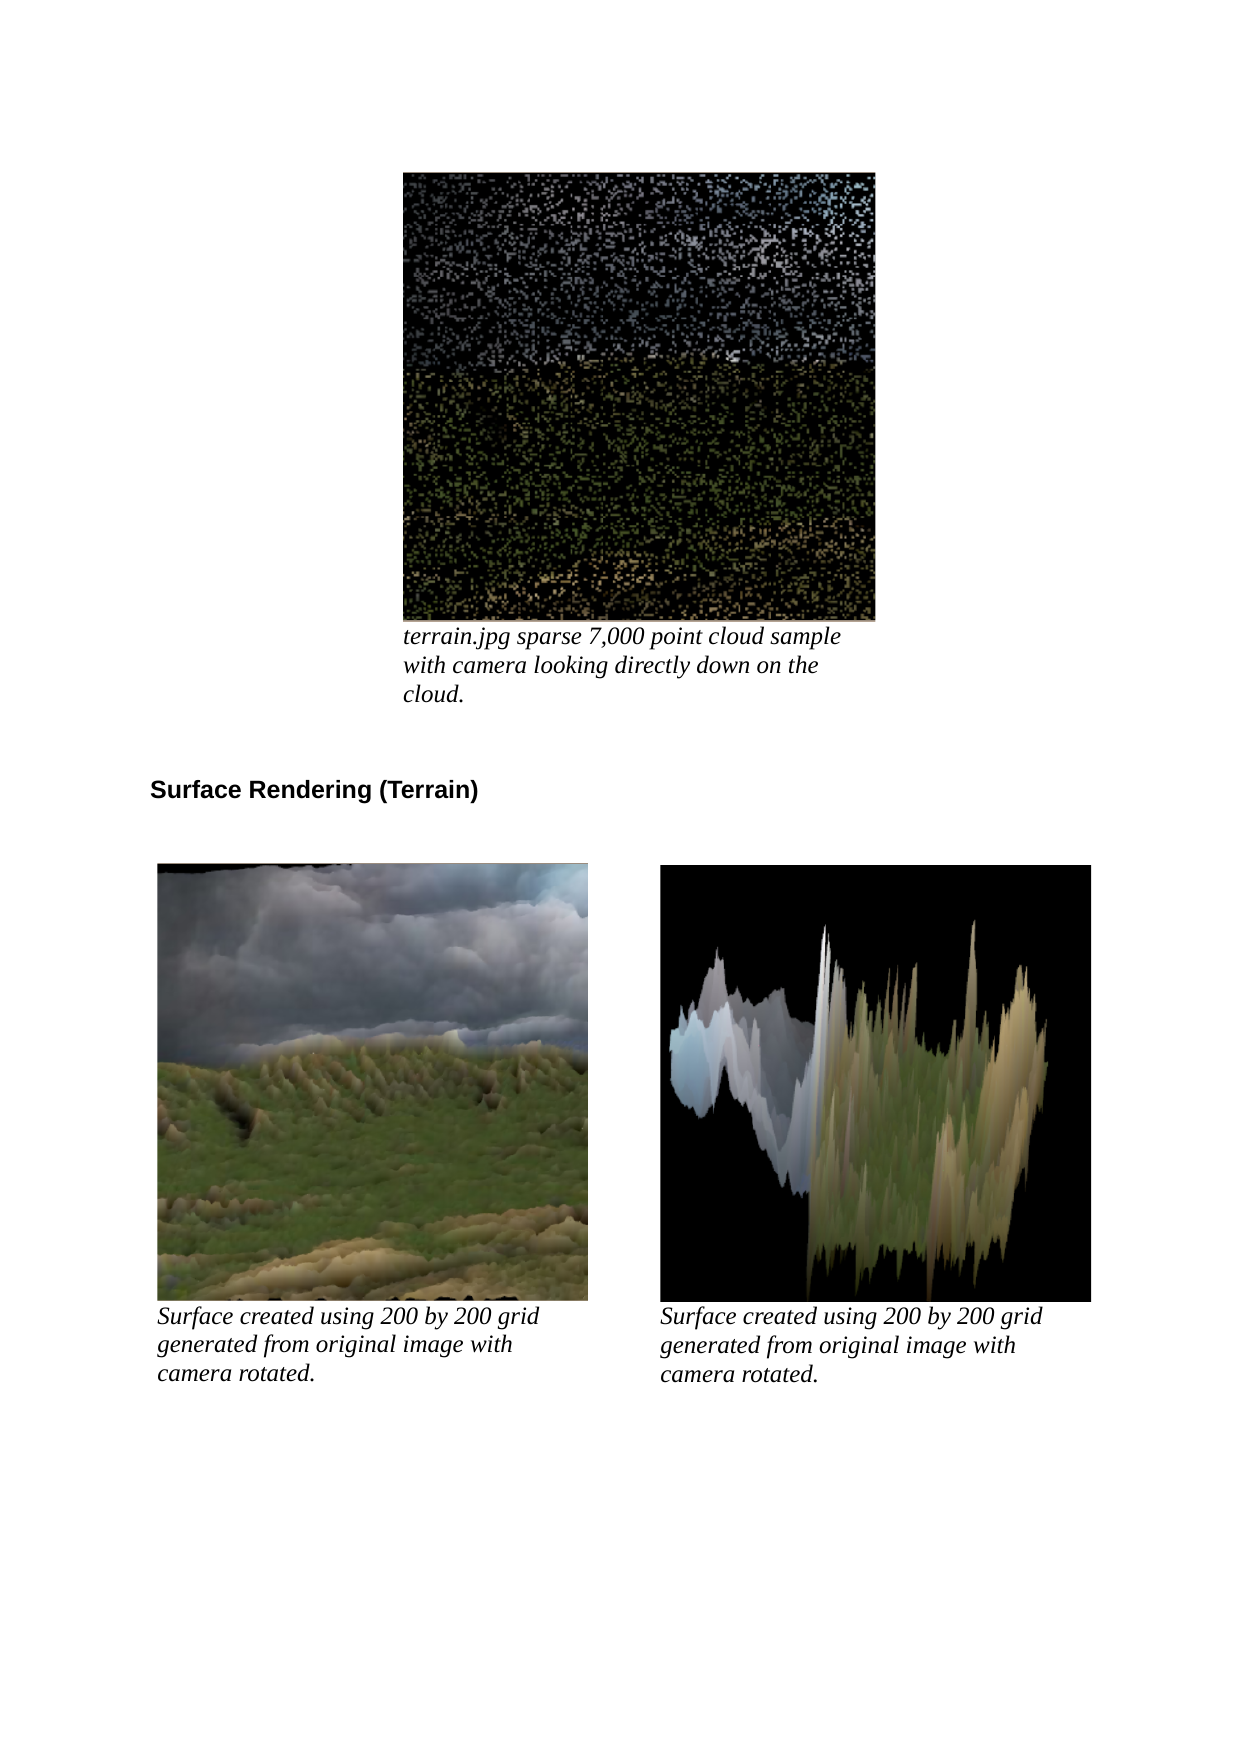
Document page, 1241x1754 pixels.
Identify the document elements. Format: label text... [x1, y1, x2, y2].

picture [660, 865, 1092, 1302]
text Surface created using 200 by 200 grid generated from original image with camera rotated. [660, 1302, 1091, 1388]
text Surface created using 200 by 200 grid generated from original image with camera rotated. [157, 1301, 588, 1387]
text Surface Rendering (Terrain) [150, 775, 1091, 803]
picture [403, 172, 876, 622]
text terrain.jpg sparse 7,000 point cloud sample with camera looking directly down on the cloud. [403, 622, 875, 708]
picture [157, 863, 588, 1301]
